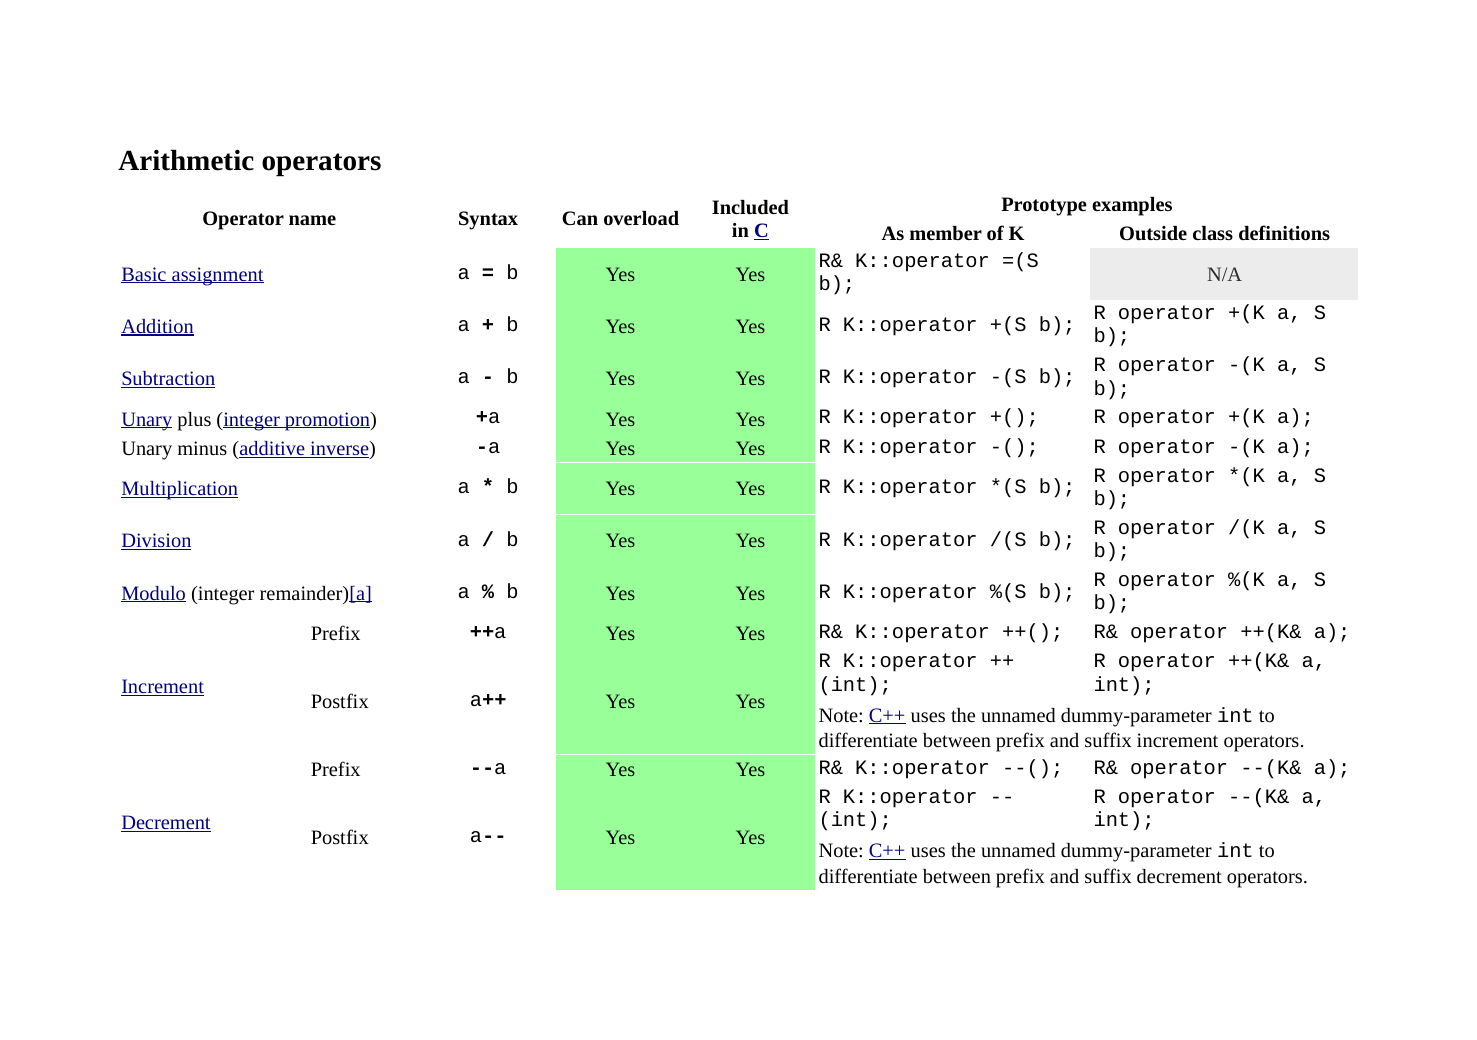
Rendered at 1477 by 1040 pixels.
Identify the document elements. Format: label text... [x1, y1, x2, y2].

table_cell R operator ++(K& a, int); [1090, 648, 1358, 700]
table_cell Yes [685, 619, 815, 648]
table_cell R& K::operator =(S b); [815, 248, 1090, 300]
table_cell R K::operator *(S b); [815, 463, 1090, 514]
table_cell R& K::operator ++(); [815, 619, 1090, 648]
table_cell Yes [685, 755, 815, 784]
table_header Syntax [420, 189, 556, 248]
table_cell Postfix [308, 784, 420, 890]
table_cell Yes [556, 648, 685, 754]
table_cell Unary minus (additive inverse) [118, 433, 420, 462]
table_cell Yes [685, 300, 815, 352]
table_cell +a [420, 404, 556, 433]
table_cell a++ [420, 648, 556, 754]
table_cell R K::operator ++(int); [815, 648, 1090, 700]
table_cell Outside class definitions [1090, 219, 1358, 248]
table_cell R operator /(K a, S b); [1090, 515, 1358, 567]
table_cell R K::operator +(S b); [815, 300, 1090, 352]
table_cell a % b [420, 567, 556, 619]
table_cell R operator *(K a, S b); [1090, 463, 1358, 514]
table_cell Yes [556, 433, 685, 462]
subtitle Arithmetic operators [118, 143, 1358, 177]
table_cell Addition [118, 300, 420, 352]
table_cell R K::operator --(int); [815, 784, 1090, 836]
table_cell a / b [420, 515, 556, 567]
table_cell Basic assignment [118, 248, 420, 300]
table_cell Subtraction [118, 352, 420, 404]
table_cell Yes [685, 248, 815, 300]
table_cell R operator %(K a, S b); [1090, 567, 1358, 619]
table_cell Yes [556, 784, 685, 890]
table_cell a-- [420, 784, 556, 890]
table_cell ++a [420, 619, 556, 648]
table_cell As member of K [815, 219, 1090, 248]
table_cell Yes [556, 567, 685, 619]
table_cell Increment [118, 619, 308, 754]
table_cell Division [118, 515, 420, 567]
table_cell Yes [556, 755, 685, 784]
table_cell R operator -(K a); [1090, 433, 1358, 462]
table_cell Yes [556, 352, 685, 404]
table_cell Yes [685, 648, 815, 754]
table_cell Yes [556, 463, 685, 514]
table_cell R K::operator -(S b); [815, 352, 1090, 404]
table_cell R K::operator -(); [815, 433, 1090, 462]
table_cell a = b [420, 248, 556, 300]
table_cell R& K::operator --(); [815, 755, 1090, 784]
table_cell Prefix [308, 755, 420, 784]
table_cell a + b [420, 300, 556, 352]
table_cell R K::operator +(); [815, 404, 1090, 433]
table_cell Yes [556, 300, 685, 352]
table_cell R operator --(K& a, int); [1090, 784, 1358, 836]
table_cell Yes [556, 515, 685, 567]
table_cell R& operator ++(K& a); [1090, 619, 1358, 648]
table_cell Decrement [118, 755, 308, 890]
table_cell R operator +(K a); [1090, 404, 1358, 433]
table_cell Yes [685, 433, 815, 462]
table_header Included in C [685, 189, 815, 248]
table_cell Yes [685, 404, 815, 433]
table_cell R& operator --(K& a); [1090, 755, 1358, 784]
table_cell Yes [685, 567, 815, 619]
table_cell Yes [685, 463, 815, 514]
table_cell R K::operator /(S b); [815, 515, 1090, 567]
table_cell -a [420, 433, 556, 462]
table_cell Postfix [308, 648, 420, 754]
table_cell a - b [420, 352, 556, 404]
table_cell Note: C++ uses the unnamed dummy-parameter int to differentiate between prefix and suffix decrement operators. [815, 836, 1358, 890]
table_cell Multiplication [118, 463, 420, 514]
table_header Operator name [118, 189, 420, 248]
table_header Can overload [556, 189, 685, 248]
table_cell R operator +(K a, S b); [1090, 300, 1358, 352]
table_cell --a [420, 755, 556, 784]
table_header Prototype examples [815, 189, 1358, 218]
table_cell Note: C++ uses the unnamed dummy-parameter int to differentiate between prefix and suffix increment operators. [815, 700, 1358, 754]
table_cell R operator -(K a, S b); [1090, 352, 1358, 404]
table_cell Yes [556, 248, 685, 300]
table_cell Yes [685, 784, 815, 890]
table_cell R K::operator %(S b); [815, 567, 1090, 619]
table_cell Modulo (integer remainder)[a] [118, 567, 420, 619]
table_cell Yes [685, 352, 815, 404]
table_cell Yes [685, 515, 815, 567]
table_cell N/A [1090, 248, 1358, 300]
table_cell Unary plus (integer promotion) [118, 404, 420, 433]
table_cell Prefix [308, 619, 420, 648]
table_cell Yes [556, 619, 685, 648]
table_cell a * b [420, 463, 556, 514]
table_cell Yes [556, 404, 685, 433]
